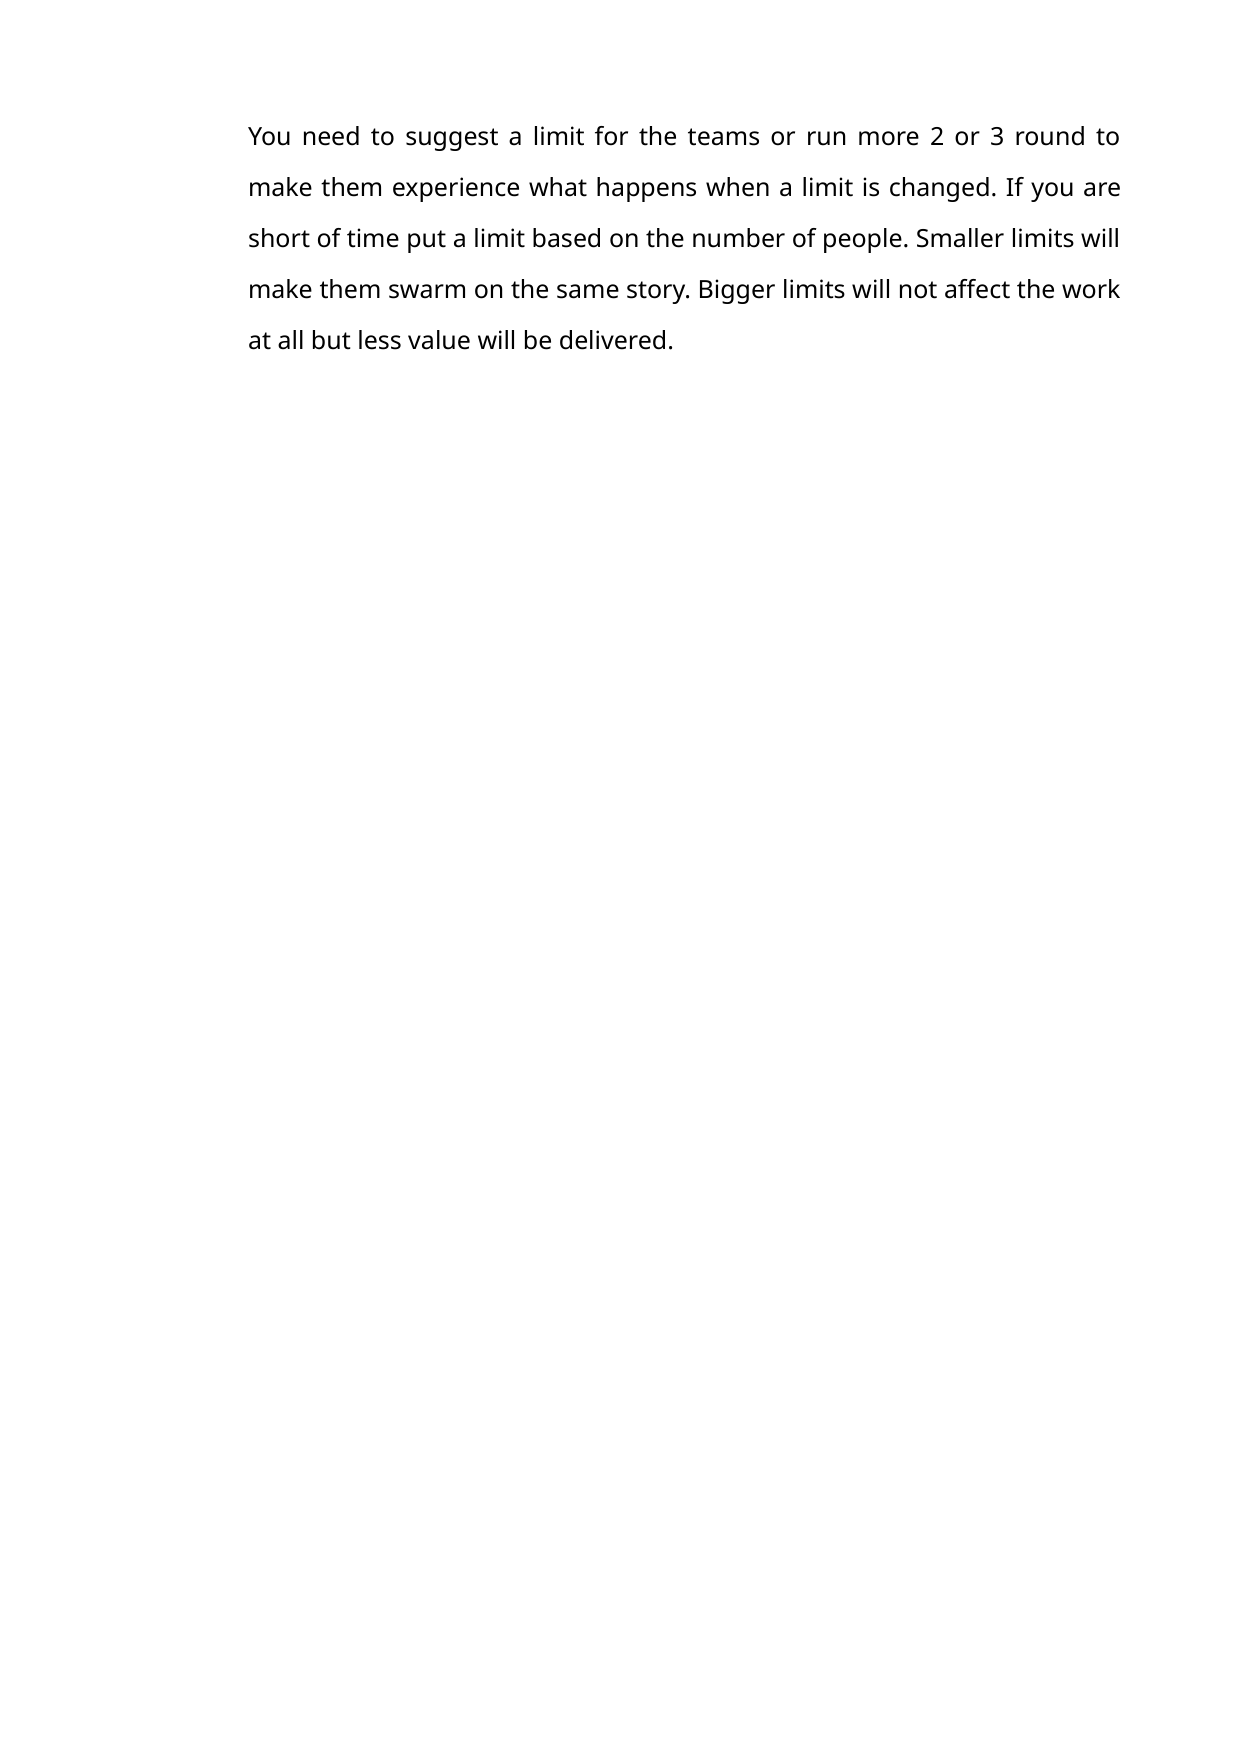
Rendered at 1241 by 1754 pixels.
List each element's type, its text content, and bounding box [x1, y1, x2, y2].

text You need to suggest a limit for the teams or run more 2 or 3 round to make them experience what happens when a limit is changed. If you are short of time put a limit based on the number of people. Smaller limits will make them swarm on the same story. Bigger limits will not affect the work at all but less value will be delivered. [248, 118, 1122, 356]
